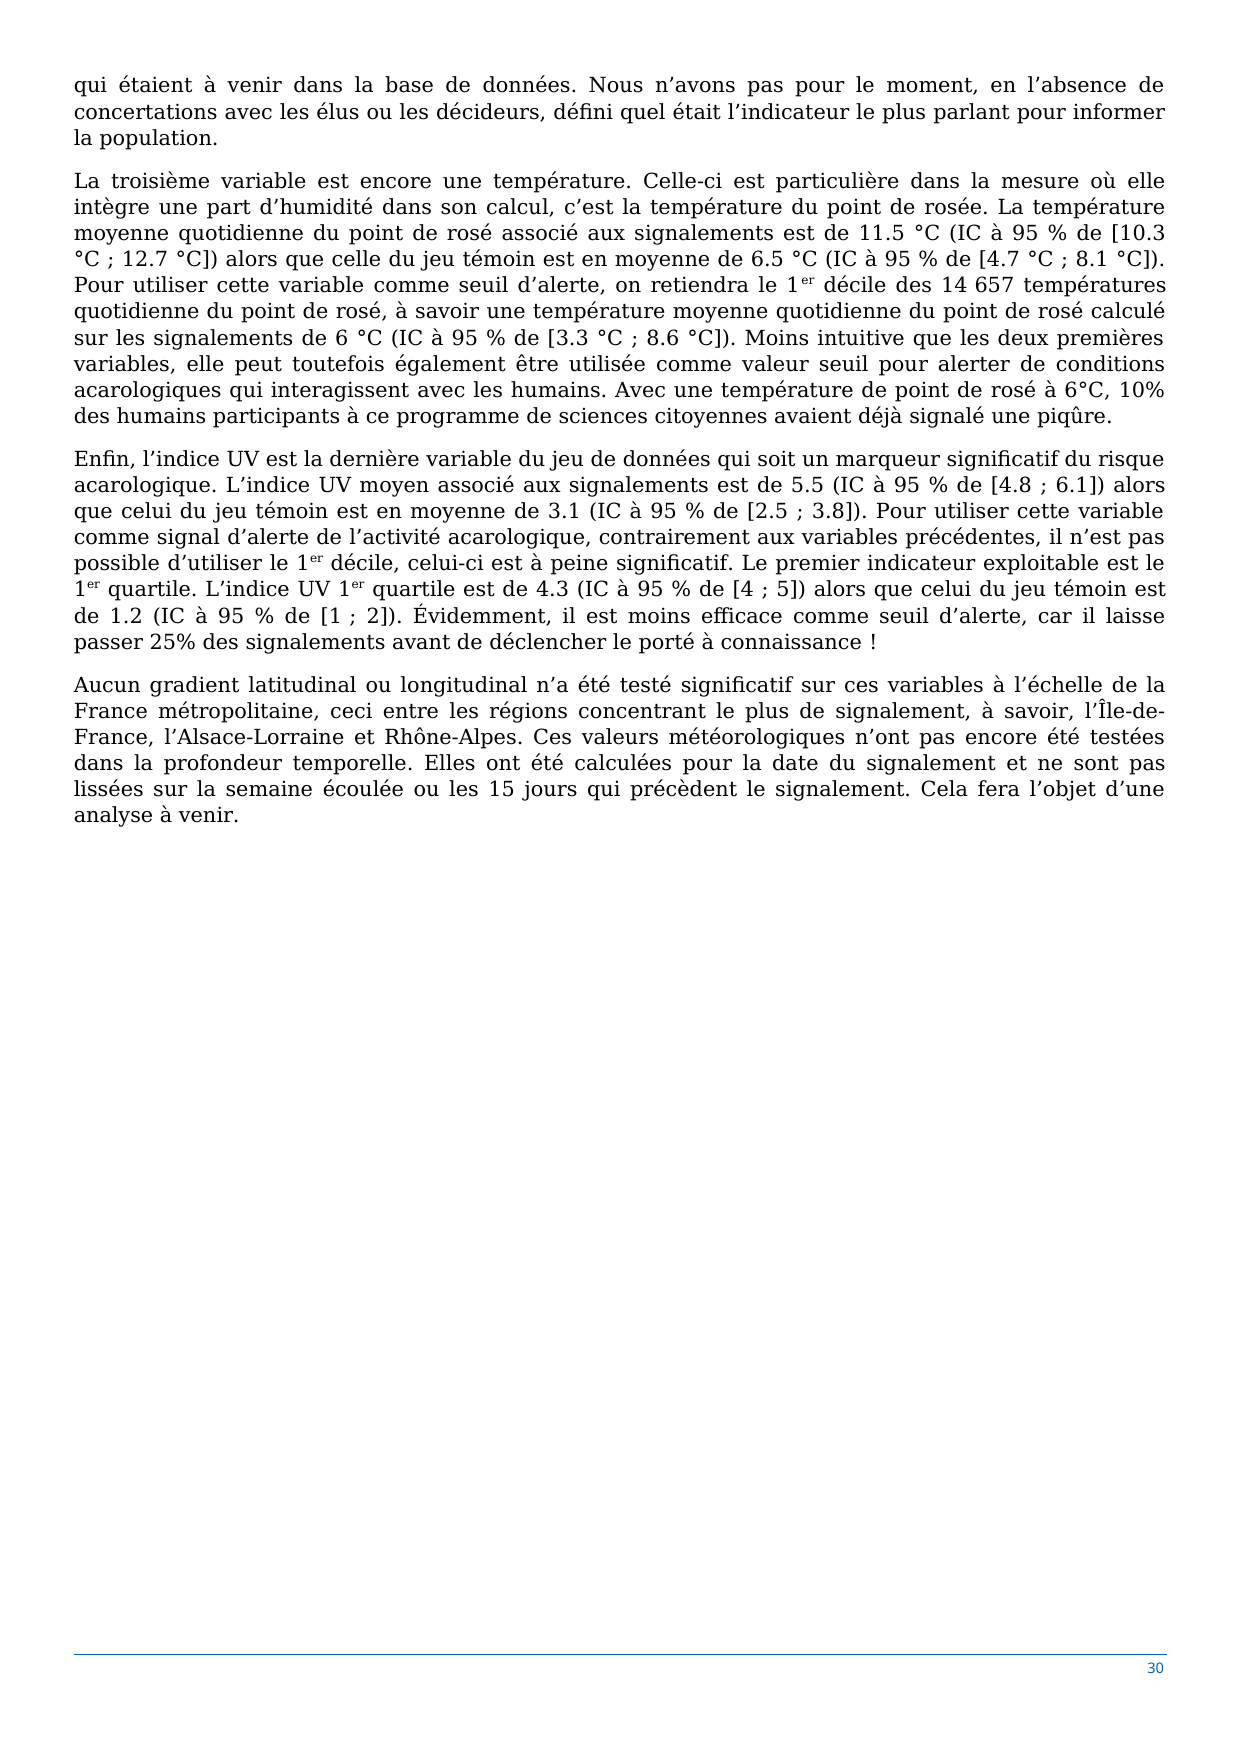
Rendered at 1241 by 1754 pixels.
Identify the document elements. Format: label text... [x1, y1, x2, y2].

text Enfin, l’indice UV est la dernière variable du jeu de données qui soit un marqueur significatif du risque acarologique. L’indice UV moyen associé aux signalements est de 5.5 (IC à 95 % de [4.8 ; 6.1]) alors que celui du jeu témoin est en moyenne de 3.1 (IC à 95 % de [2.5 ; 3.8]). Pour utiliser cette variable comme signal d’alerte de l’activité acarologique, contrairement aux variables précédentes, il n’est pas possible d’utiliser le 1er décile, celui-ci est à peine significatif. Le premier indicateur exploitable est le 1er quartile. L’indice UV 1er quartile est de 4.3 (IC à 95 % de [4 ; 5]) alors que celui du jeu témoin est de 1.2 (IC à 95 % de [1 ; 2]). Évidemment, il est moins efficace comme seuil d’alerte, car il laisse passer 25% des signalements avant de déclencher le porté à connaissance ! [73, 447, 1167, 654]
text qui étaient à venir dans la base de données. Nous n’avons pas pour le moment, en l’absence de concertations avec les élus ou les décideurs, défini quel était l’indicateur le plus parlant pour informer la population. [73, 73, 1167, 150]
text Aucun gradient latitudinal ou longitudinal n’a été testé significatif sur ces variables à l’échelle de la France métropolitaine, ceci entre les régions concentrant le plus de signalement, à savoir, l’Île-de-France, l’Alsace-Lorraine et Rhône-Alpes. Ces valeurs météorologiques n’ont pas encore été testées dans la profondeur temporelle. Elles ont été calculées pour la date du signalement et ne sont pas lissées sur la semaine écoulée ou les 15 jours qui précèdent le signalement. Cela fera l’objet d’une analyse à venir. [73, 673, 1167, 828]
text La troisième variable est encore une température. Celle-ci est particulière dans la mesure où elle intègre une part d’humidité dans son calcul, c’est la température du point de rosée. La température moyenne quotidienne du point de rosé associé aux signalements est de 11.5 °C (IC à 95 % de [10.3 °C ; 12.7 °C]) alors que celle du jeu témoin est en moyenne de 6.5 °C (IC à 95 % de [4.7 °C ; 8.1 °C]). Pour utiliser cette variable comme seuil d’alerte, on retiendra le 1er décile des 14 657 températures quotidienne du point de rosé, à savoir une température moyenne quotidienne du point de rosé calculé sur les signalements de 6 °C (IC à 95 % de [3.3 °C ; 8.6 °C]). Moins intuitive que les deux premières variables, elle peut toutefois également être utilisée comme valeur seuil pour alerter de conditions acarologiques qui interagissent avec les humains. Avec une température de point de rosé à 6°C, 10% des humains participants à ce programme de sciences citoyennes avaient déjà signalé une piqûre. [73, 169, 1167, 428]
